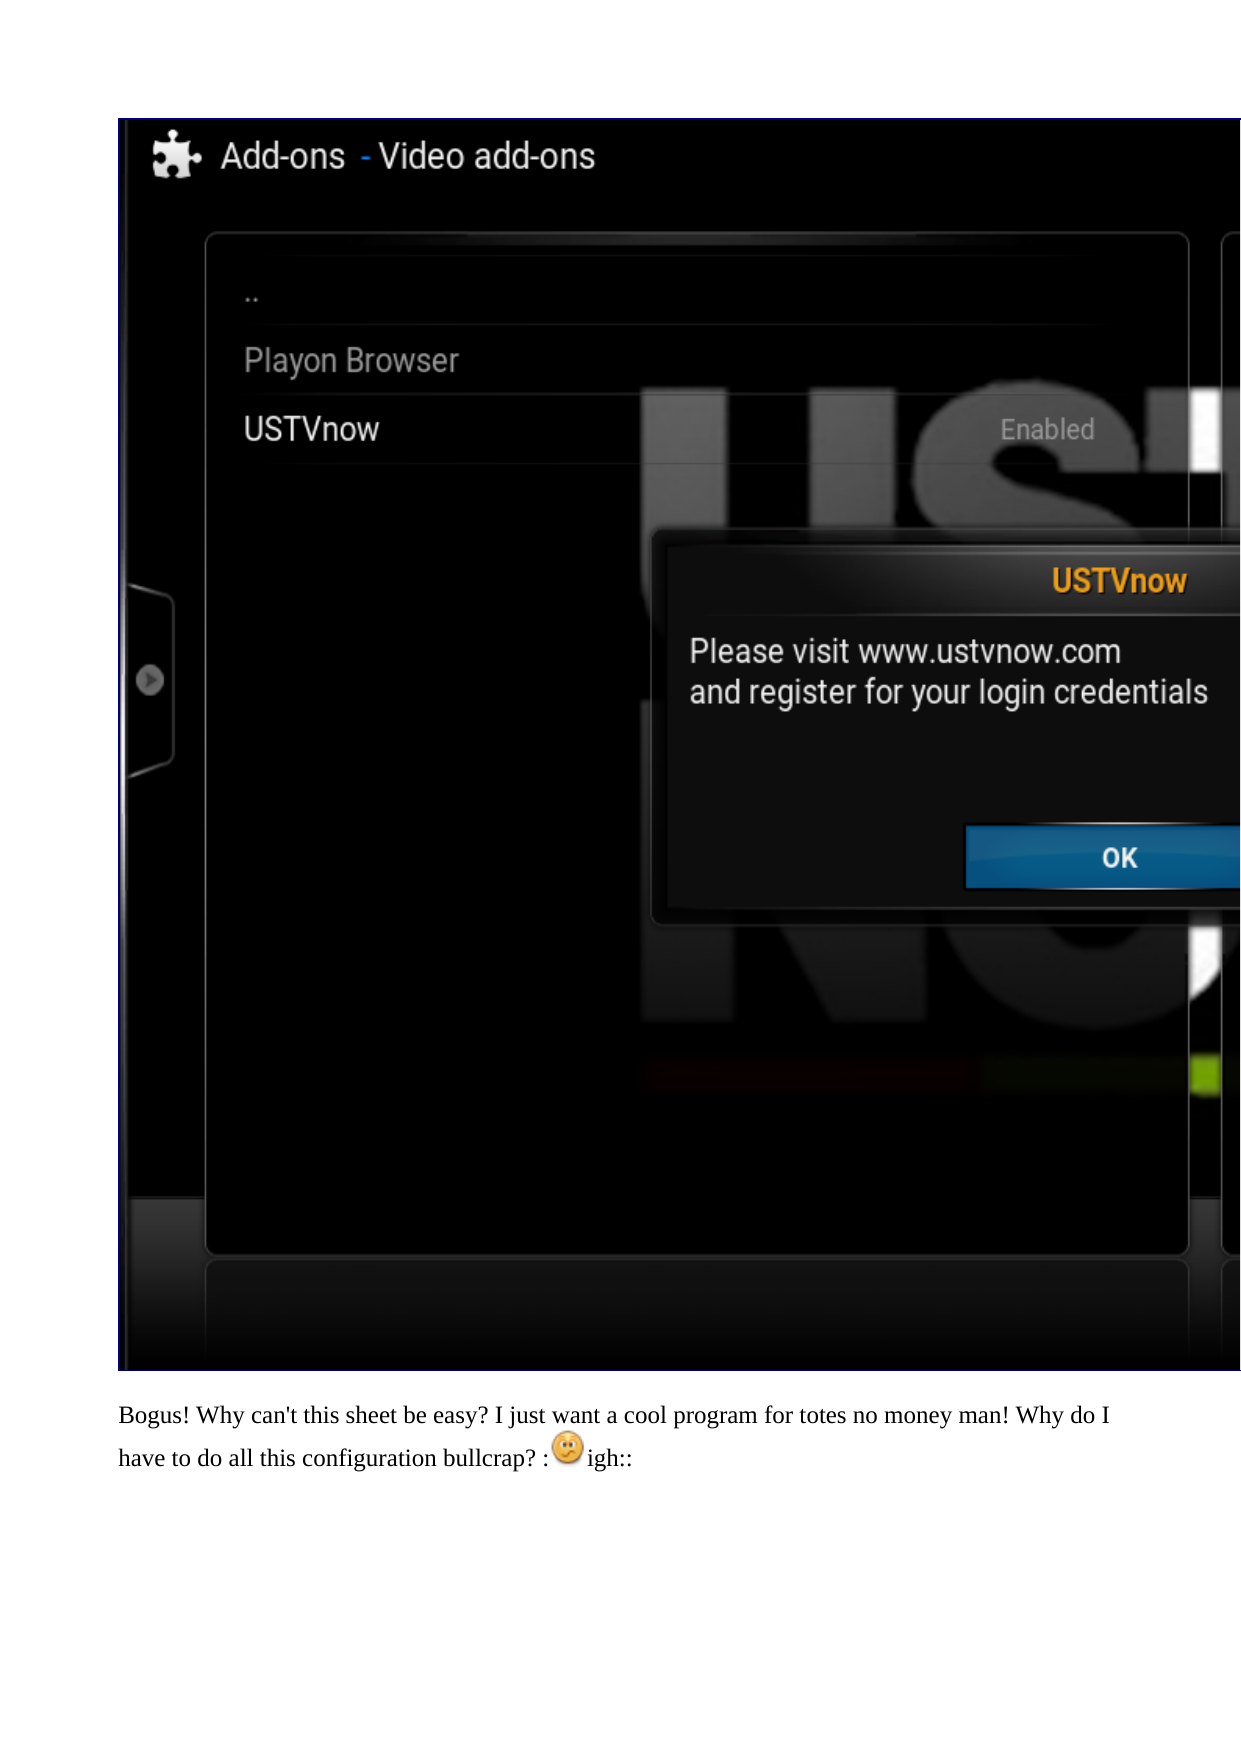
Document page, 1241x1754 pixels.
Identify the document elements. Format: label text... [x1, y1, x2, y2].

picture [549, 1428, 587, 1467]
picture [120, 120, 1241, 1370]
text Bogus! Why can't this sheet be easy? I just want a cool program for totes no money man! Why do I have to do all this configuration bullcrap? :igh:: [118, 1371, 1122, 1472]
